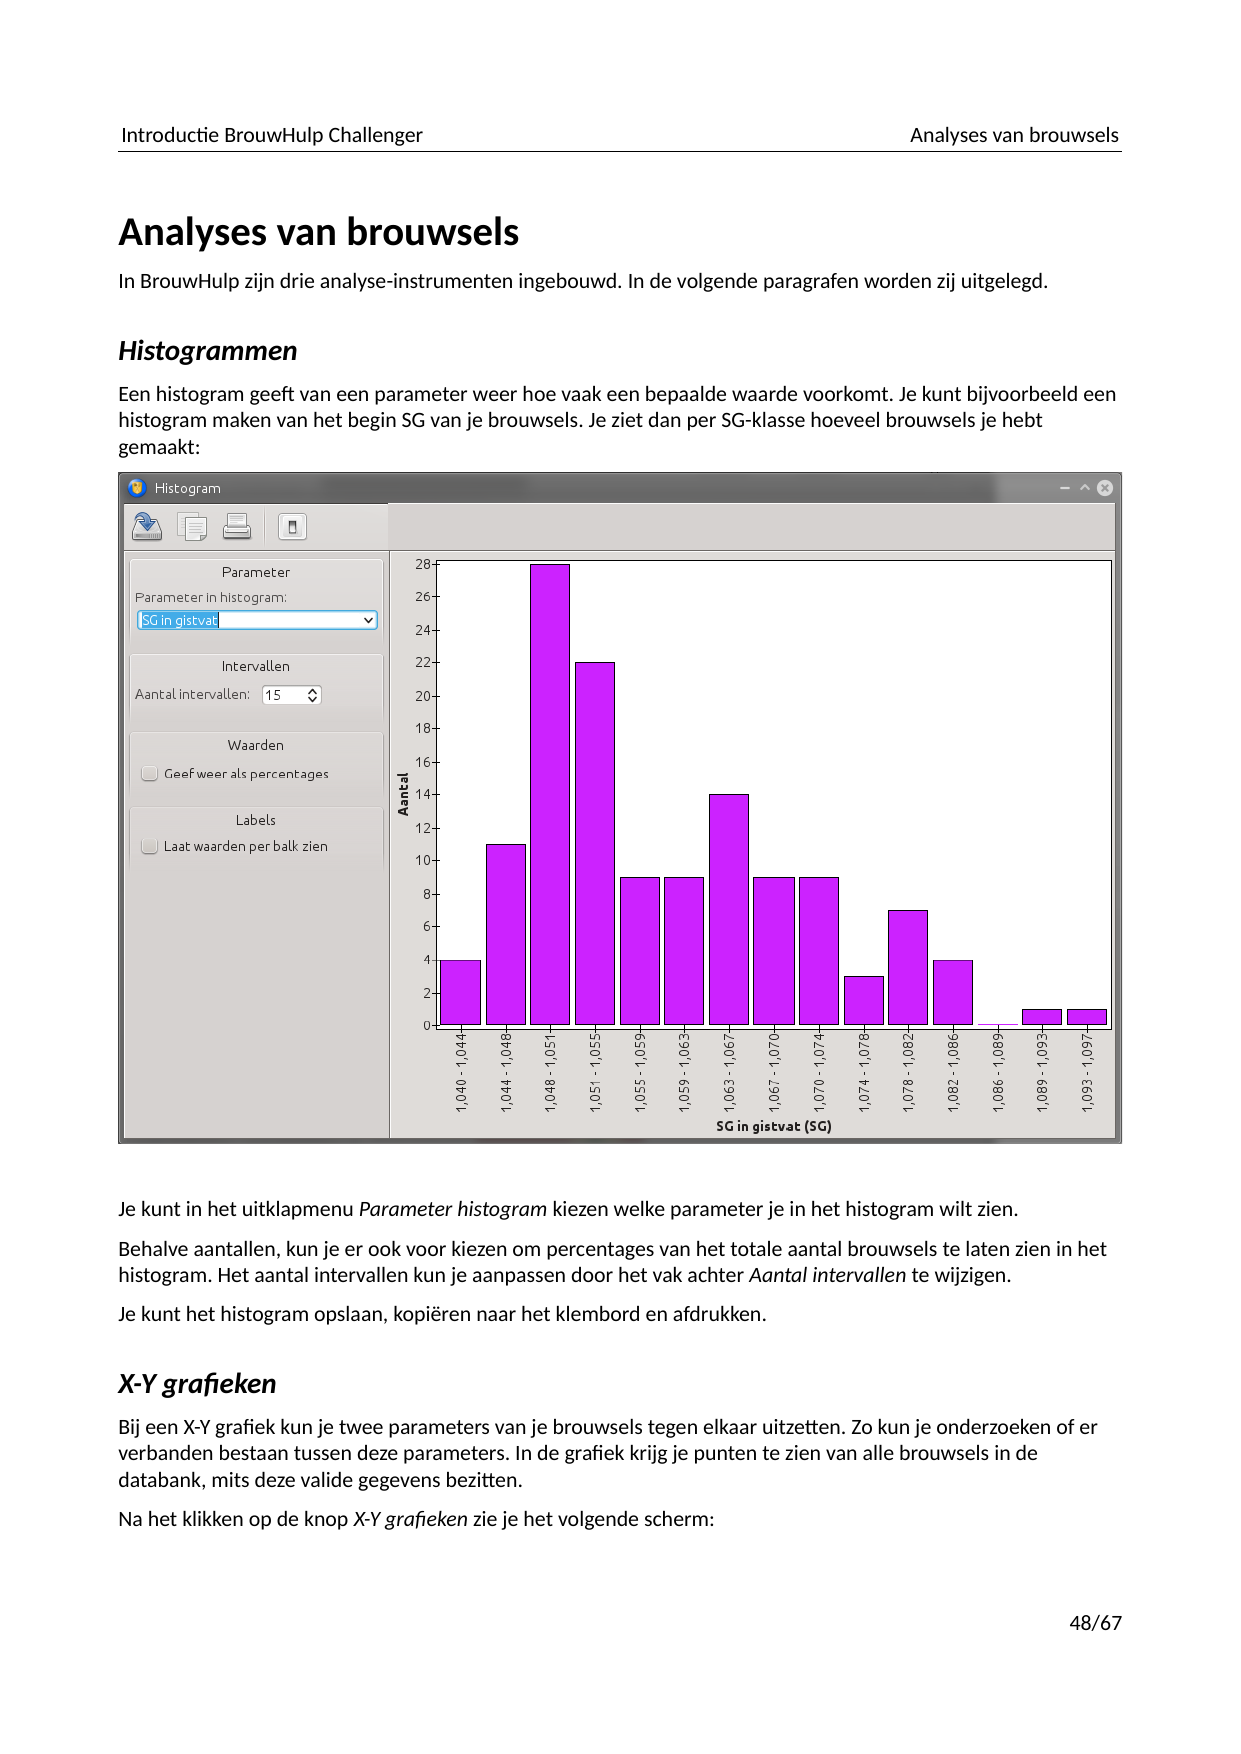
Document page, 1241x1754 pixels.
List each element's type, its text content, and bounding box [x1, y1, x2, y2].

subtitle X-Y grafieken [118, 1365, 1122, 1400]
text Bij een X-Y grafiek kun je twee parameters van je brouwsels tegen elkaar uitzetten. Zo kun je onderzoeken of er verbanden bestaan tussen deze parameters. In de grafiek krijg je punten te zien van alle brouwsels in de databank, mits deze valide gegevens bezitten. [118, 1413, 1122, 1493]
text Een histogram geeft van een parameter weer hoe vaak een bepaalde waarde voorkomt. Je kunt bijvoorbeeld een histogram maken van het begin SG van je brouwsels. Je ziet dan per SG-klasse hoeveel brouwsels je hebt gemaakt: [118, 380, 1122, 460]
text Je kunt in het uitklapmenu Parameter histogram kiezen welke parameter je in het histogram wilt zien. [118, 1196, 1122, 1222]
subtitle Analyses van brouwsels [118, 205, 1122, 255]
text Behalve aantallen, kun je er ook voor kiezen om percentages van het totale aantal brouwsels te laten zien in het histogram. Het aantal intervallen kun je aanpassen door het vak achter Aantal intervallen te wijzigen. [118, 1235, 1122, 1288]
subtitle Histogrammen [118, 332, 1122, 367]
text Je kunt het histogram opslaan, kopiëren naar het klembord en afdrukken. [118, 1301, 1122, 1327]
text Na het klikken op de knop X-Y grafieken zie je het volgende scherm: [118, 1505, 1122, 1532]
text In BrouwHulp zijn drie analyse-instrumenten ingebouwd. In de volgende paragrafen worden zij uitgelegd. [118, 268, 1122, 294]
picture [118, 472, 1123, 1144]
